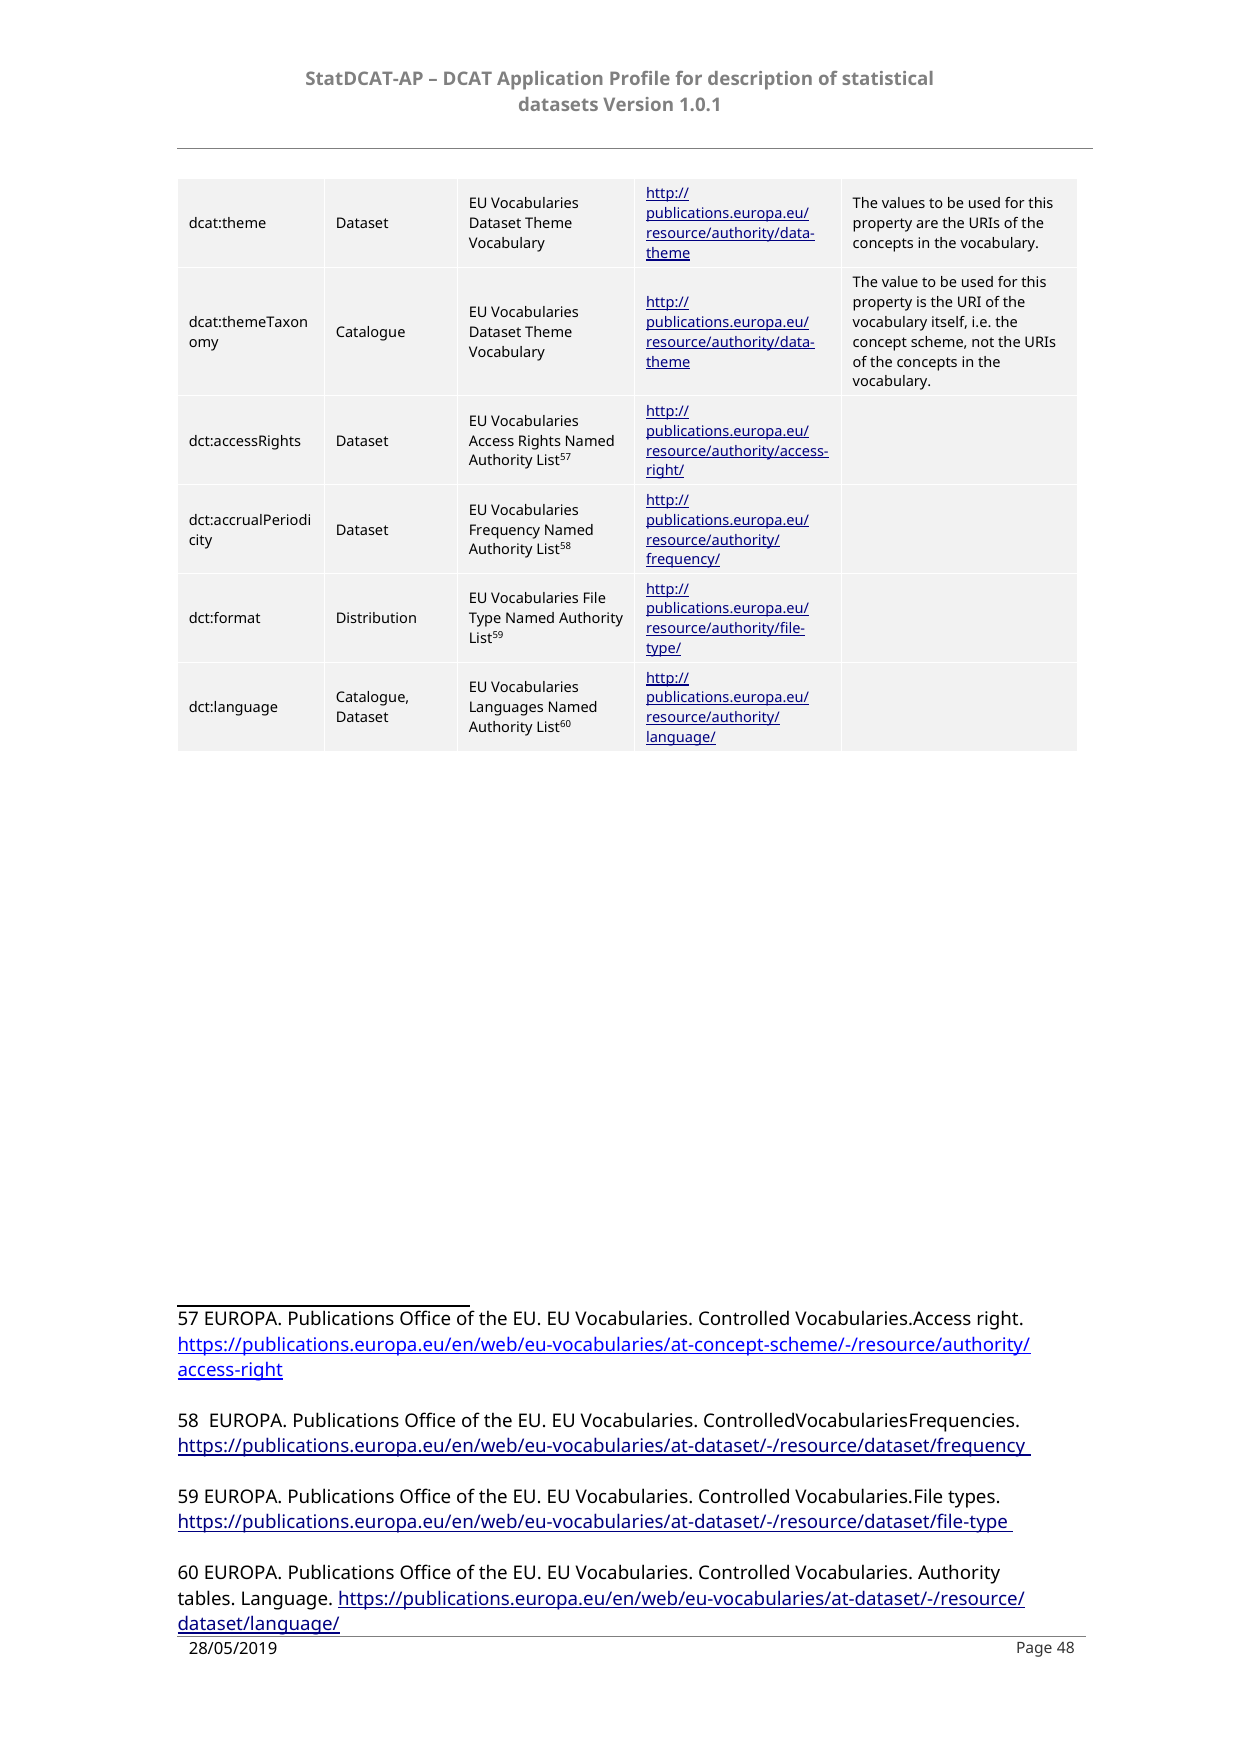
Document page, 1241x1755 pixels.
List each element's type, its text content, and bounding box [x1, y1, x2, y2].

table_cell Catalogue [325, 268, 457, 395]
table_cell EU Vocabularies Access Rights Named Authority List [458, 396, 634, 484]
table_cell http://publications.europa.eu/resource/authority/file-type/ [635, 574, 841, 662]
table_cell dct:language [178, 663, 324, 751]
table_cell http://publications.europa.eu/resource/authority/data-theme [635, 179, 841, 267]
table_cell [842, 485, 1077, 573]
table_cell Catalogue, Dataset [325, 663, 457, 751]
table_cell dcat:themeTaxonomy [178, 268, 324, 395]
table_cell Dataset [325, 179, 457, 267]
table_cell EU Vocabularies Dataset Theme Vocabulary [458, 179, 634, 267]
table_cell The values to be used for this property are the URIs of the concepts in the vocabulary. [842, 179, 1077, 267]
table_cell Dataset [325, 485, 457, 573]
table_cell dct:format [178, 574, 324, 662]
table_cell The value to be used for this property is the URI of the vocabulary itself, i.e. the concept scheme, not the URIs of the concepts in the vocabulary. [842, 268, 1077, 395]
table_cell dct:accessRights [178, 396, 324, 484]
table_cell EU Vocabularies File Type Named Authority List [458, 574, 634, 662]
table_cell Distribution [325, 574, 457, 662]
table_cell http://publications.europa.eu/resource/authority/data-theme [635, 268, 841, 395]
table_cell dcat:theme [178, 179, 324, 267]
table_cell [842, 396, 1077, 484]
table_cell EU Vocabularies Frequency Named Authority List [458, 485, 634, 573]
table_cell http://publications.europa.eu/resource/authority/access-right/ [635, 396, 841, 484]
table_cell [842, 574, 1077, 662]
table_cell http://publications.europa.eu/resource/authority/language/ [635, 663, 841, 751]
table_cell [842, 663, 1077, 751]
table_cell EU Vocabularies Dataset Theme Vocabulary [458, 268, 634, 395]
table_cell EU Vocabularies Languages Named Authority List [458, 663, 634, 751]
table_cell dct:accrualPeriodicity [178, 485, 324, 573]
table_cell Dataset [325, 396, 457, 484]
table_cell http://publications.europa.eu/resource/authority/frequency/ [635, 485, 841, 573]
